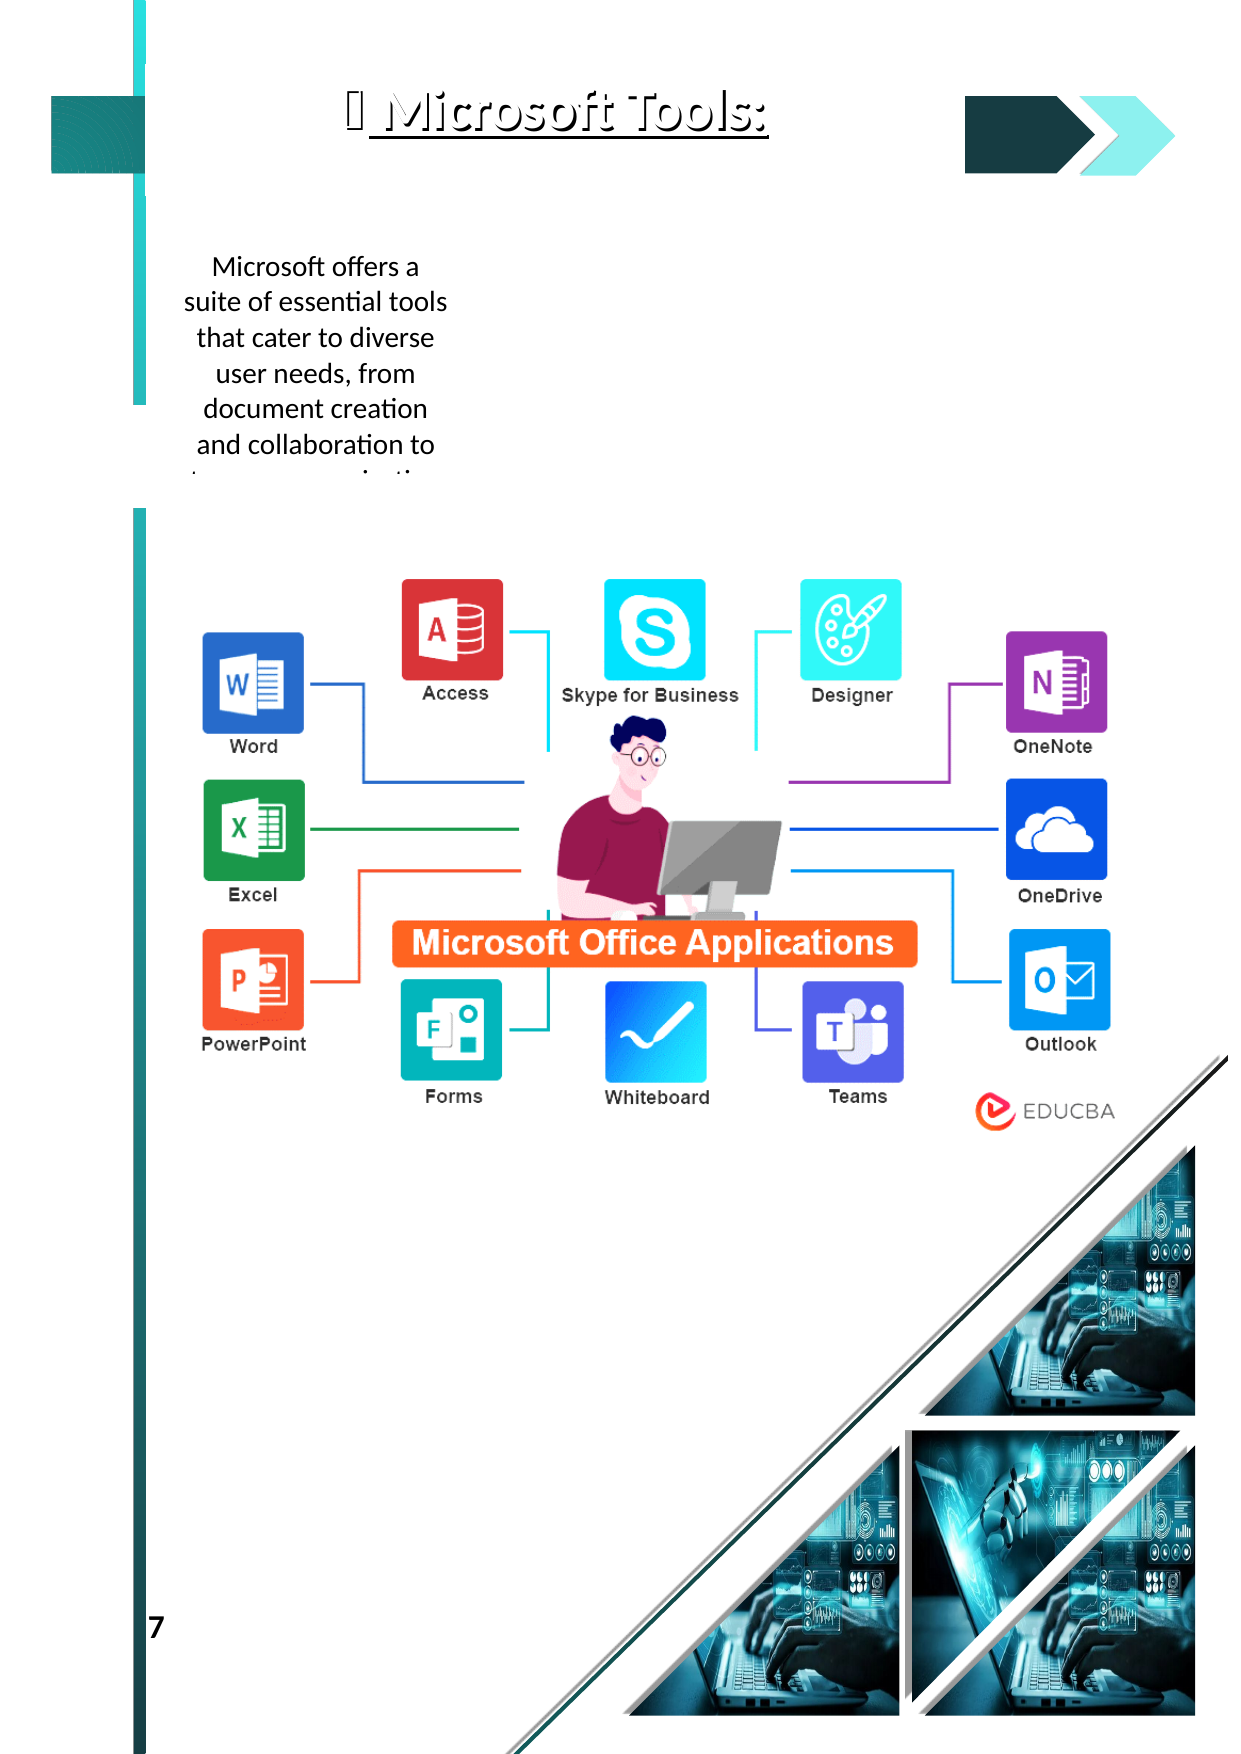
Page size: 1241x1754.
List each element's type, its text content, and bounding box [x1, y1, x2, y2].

text Microsoft offers a suite of essential tools that cater to diverse user needs, from document creation and collaboration to team communication and file storage. Let's explore the functionalities and integration possibilities of key Microsoft tools. [181, 248, 451, 473]
list Microsoft Tools: [160, 72, 950, 143]
